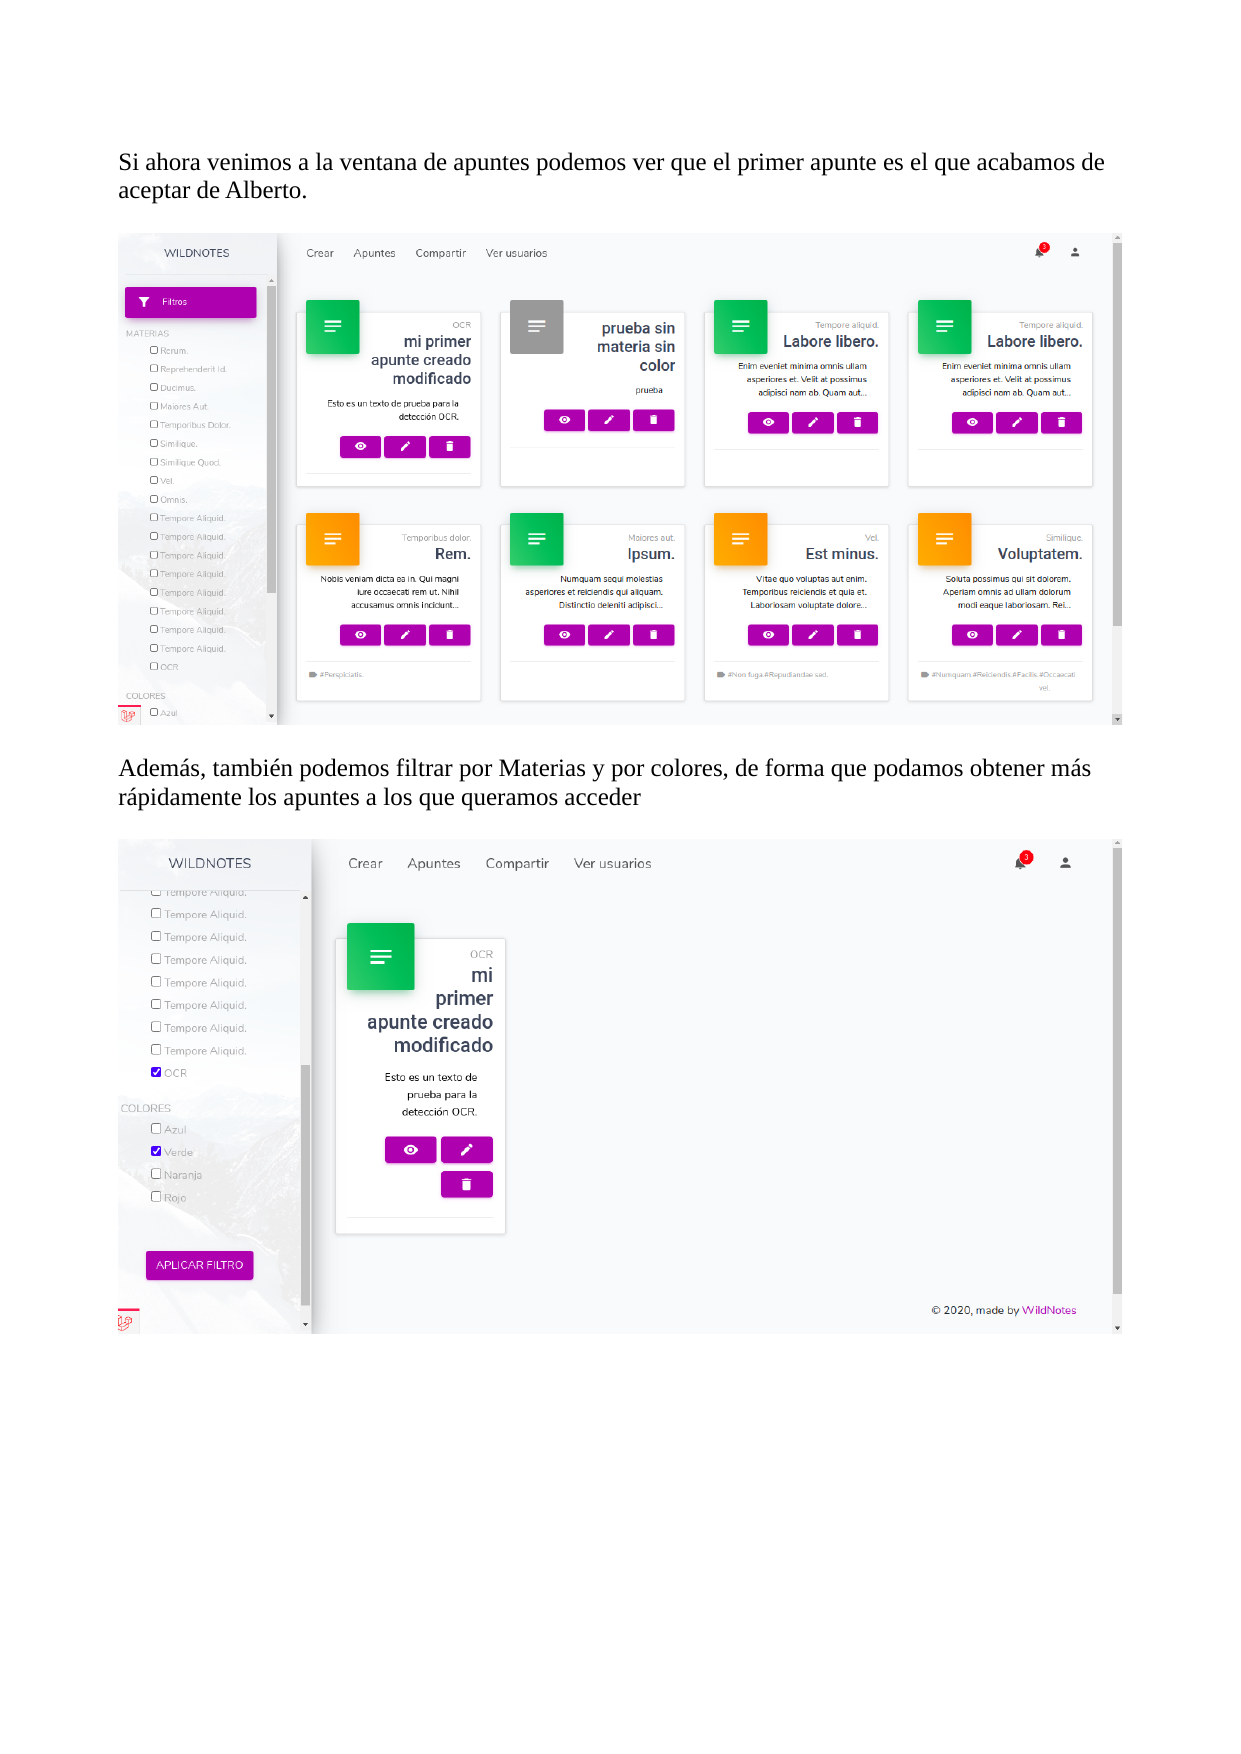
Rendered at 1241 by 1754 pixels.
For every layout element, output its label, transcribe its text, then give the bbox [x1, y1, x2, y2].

picture [118, 839, 1123, 1334]
text Además, también podemos filtrar por Materias y por colores, de forma que podamos obtener más rápidamente los apuntes a los que queramos acceder [118, 753, 1122, 810]
picture [118, 233, 1123, 725]
text Si ahora venimos a la ventana de apuntes podemos ver que el primer apunte es el que acabamos de aceptar de Alberto. [118, 147, 1122, 204]
